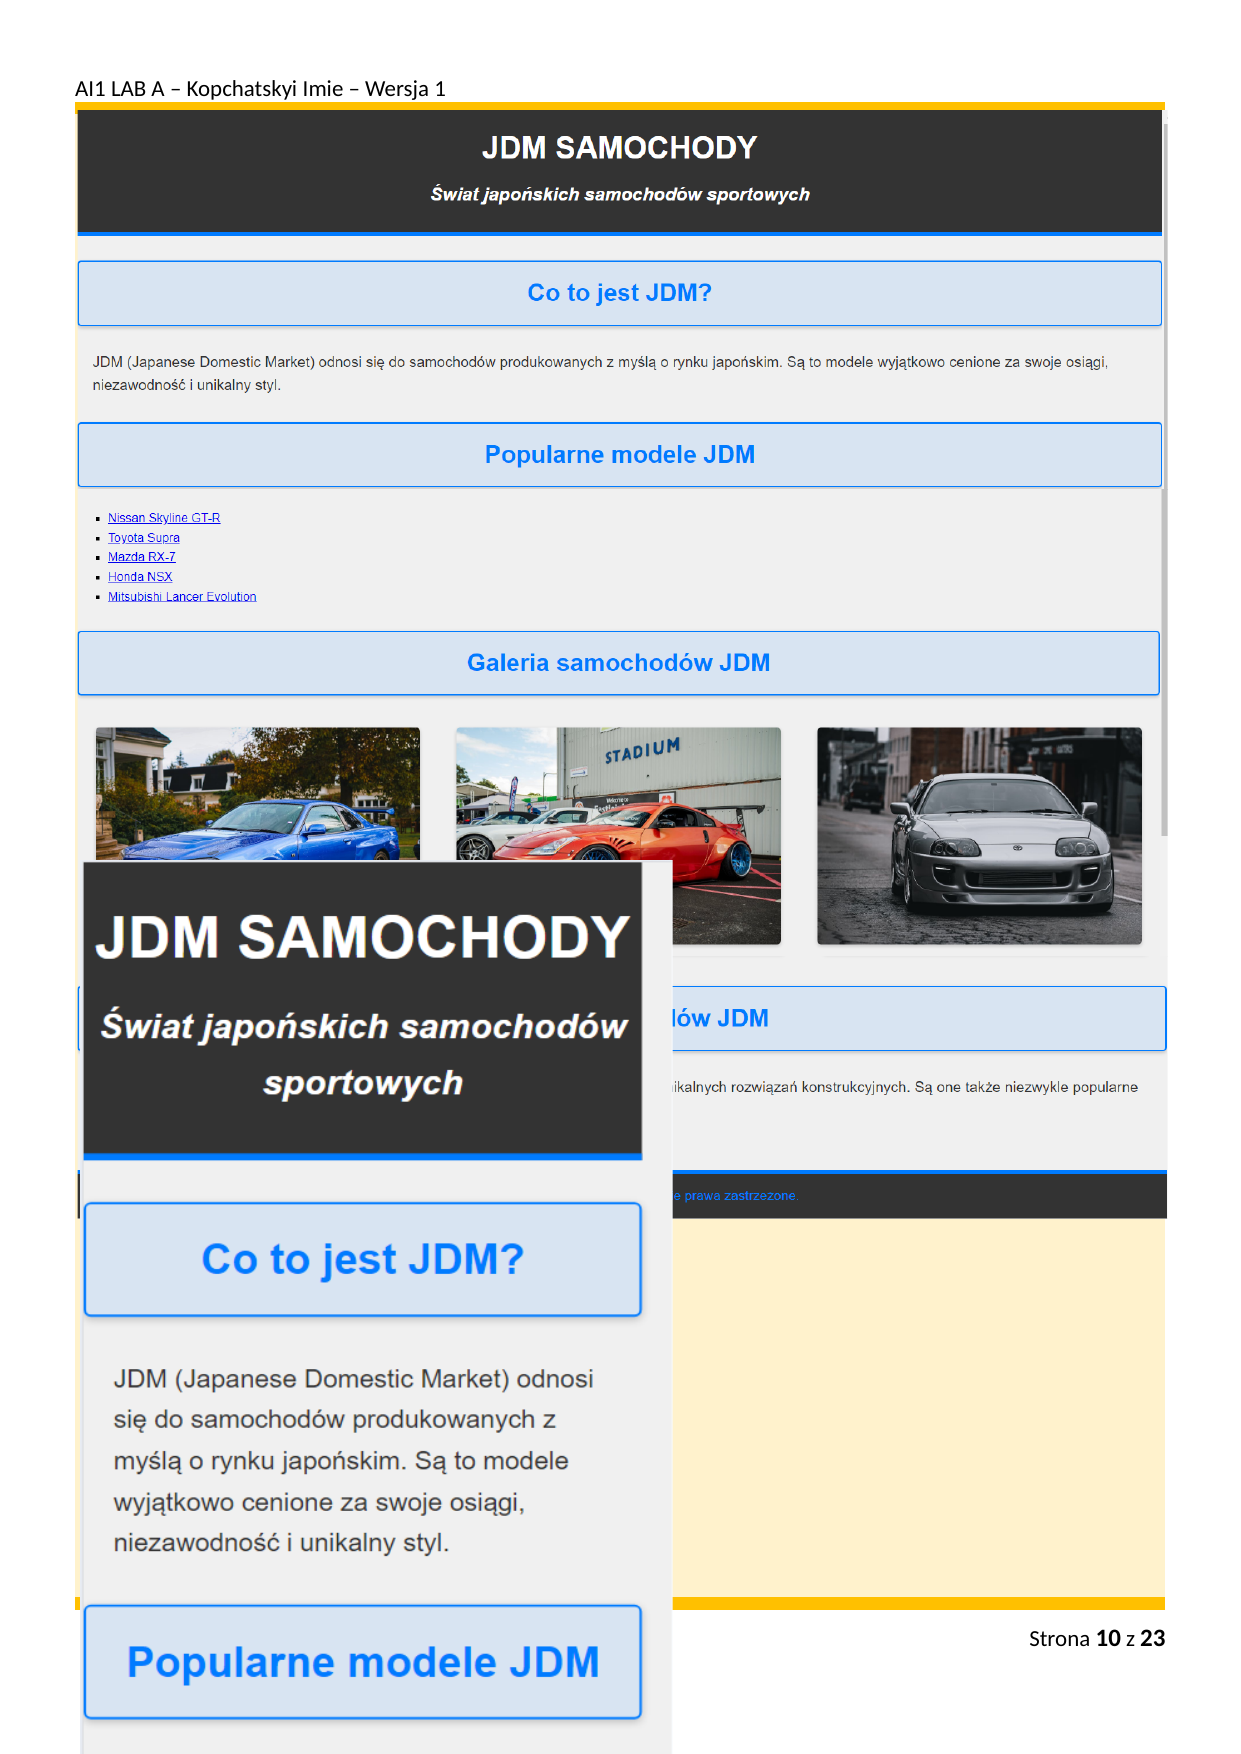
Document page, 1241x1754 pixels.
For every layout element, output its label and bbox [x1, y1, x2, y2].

picture [77, 110, 1168, 1754]
